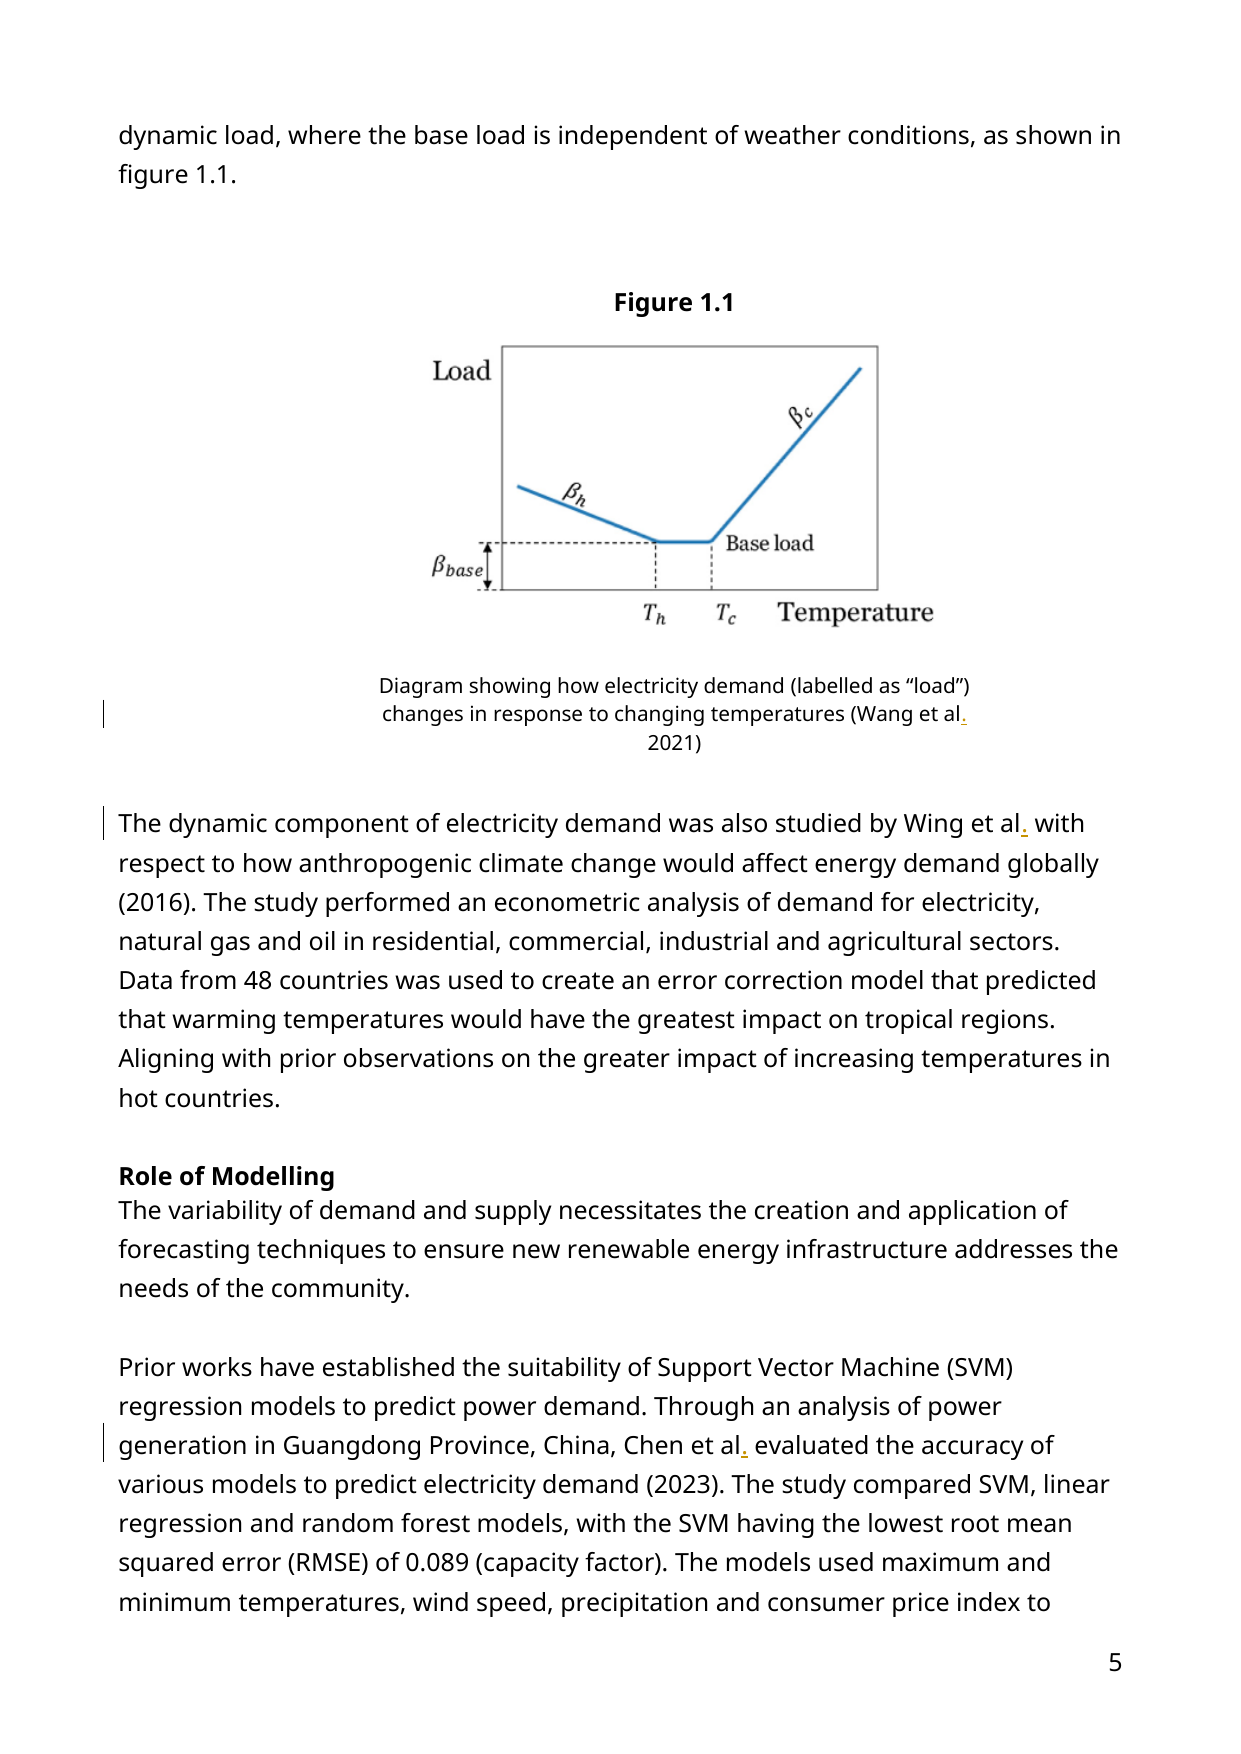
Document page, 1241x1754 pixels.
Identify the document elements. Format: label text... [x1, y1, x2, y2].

picture [392, 340, 957, 651]
table_header Figure 1.1 [351, 275, 998, 329]
table_cell Diagram showing how electricity demand (labelled as “load”) changes in response to changing temperatures (Wang et al. 2021) [351, 661, 998, 767]
subtitle Role of Modelling [118, 1158, 1122, 1193]
text The dynamic component of electricity demand was also studied by Wing et al. with respect to how anthropogenic climate change would affect energy demand globally (2016). The study performed an econometric analysis of demand for electricity, natural gas and oil in residential, commercial, industrial and agricultural sectors. Data from 48 countries was used to create an error correction model that predicted that warming temperatures would have the greatest impact on tropical regions. Aligning with prior observations on the greater impact of increasing temperatures in hot countries. [118, 806, 1122, 1114]
table_cell [351, 330, 998, 661]
text dynamic load, where the base load is independent of weather conditions, as shown in figure 1.1. [118, 118, 1122, 191]
text The variability of demand and supply necessitates the creation and application of forecasting techniques to ensure new renewable energy infrastructure addresses the needs of the community. [118, 1193, 1122, 1305]
text Prior works have established the suitability of Support Vector Machine (SVM) regression models to predict power demand. Through an analysis of power generation in Guangdong Province, China, Chen et al. evaluated the accuracy of various models to predict electricity demand (2023). The study compared SVM, linear regression and random forest models, with the SVM having the lowest root mean squared error (RMSE) of 0.089 (capacity factor). The models used maximum and minimum temperatures, wind speed, precipitation and consumer price index to [118, 1349, 1122, 1618]
